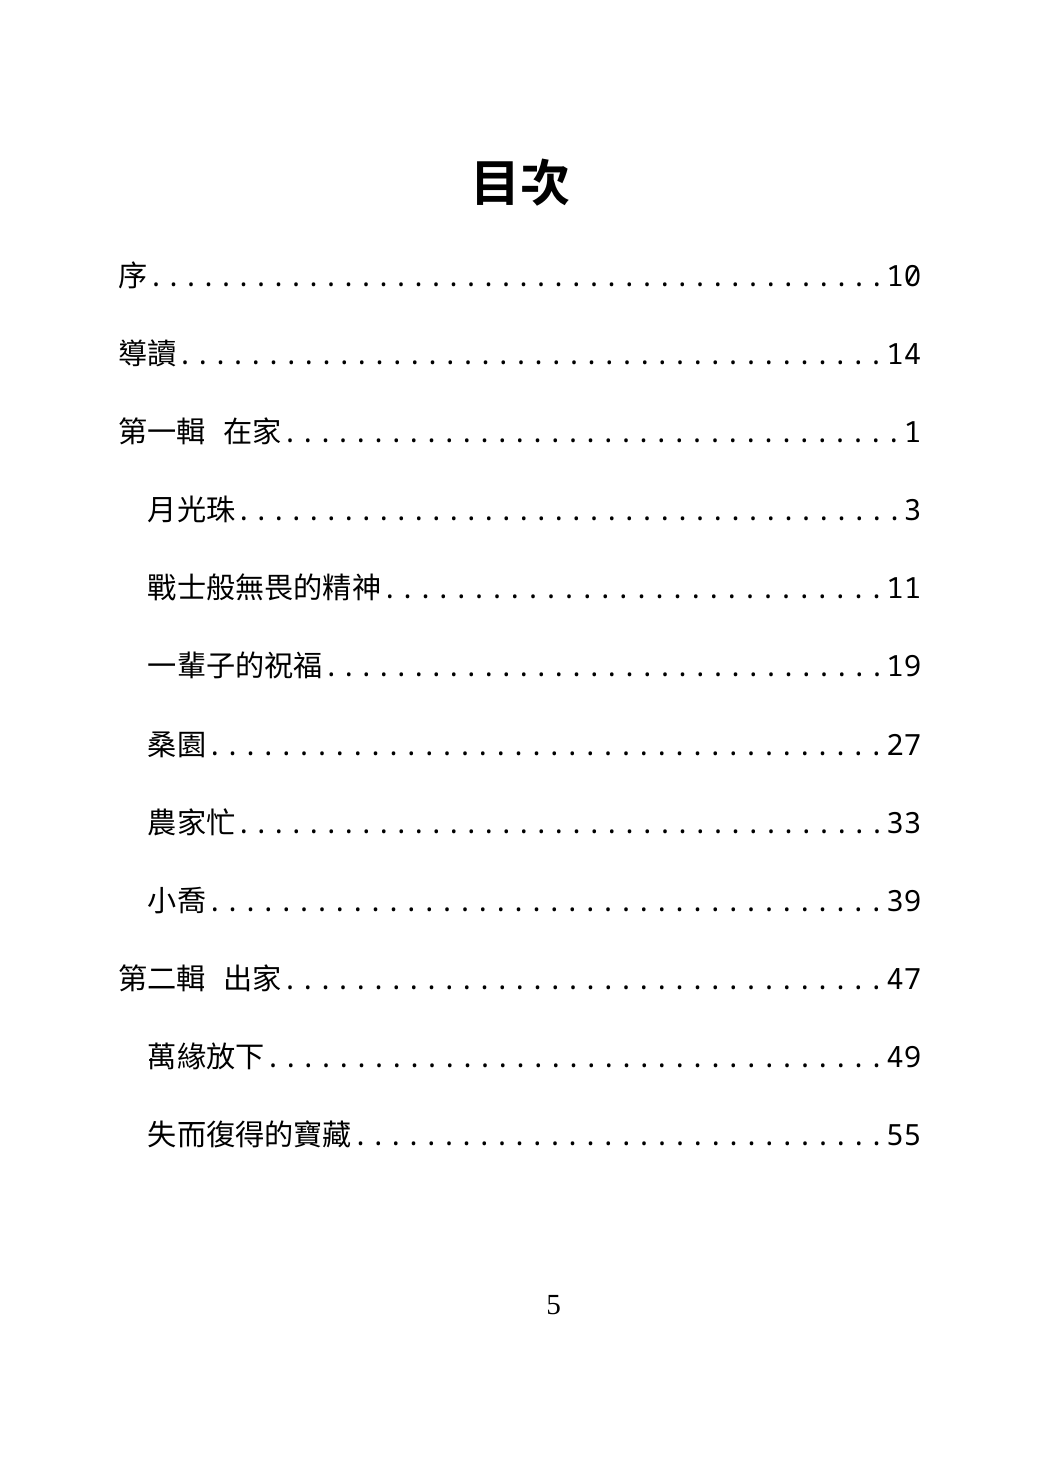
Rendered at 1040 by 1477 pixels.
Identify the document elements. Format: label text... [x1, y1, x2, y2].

text 月光珠 3 [148, 489, 921, 529]
text 導讀 14 [118, 333, 921, 373]
text 第一輯 在家 1 [118, 411, 921, 451]
text 農家忙 33 [148, 802, 921, 842]
text 戰士般無畏的精神 11 [148, 568, 921, 607]
text 序 10 [118, 255, 921, 295]
text 第二輯 出家 47 [118, 958, 921, 998]
subtitle 目次 [118, 143, 921, 216]
text 桑園 27 [148, 724, 921, 763]
text 失而復得的寶藏 55 [148, 1114, 921, 1154]
text 小喬 39 [148, 880, 921, 920]
text 萬緣放下 49 [148, 1036, 921, 1076]
text 一輩子的祝福 19 [148, 646, 921, 685]
